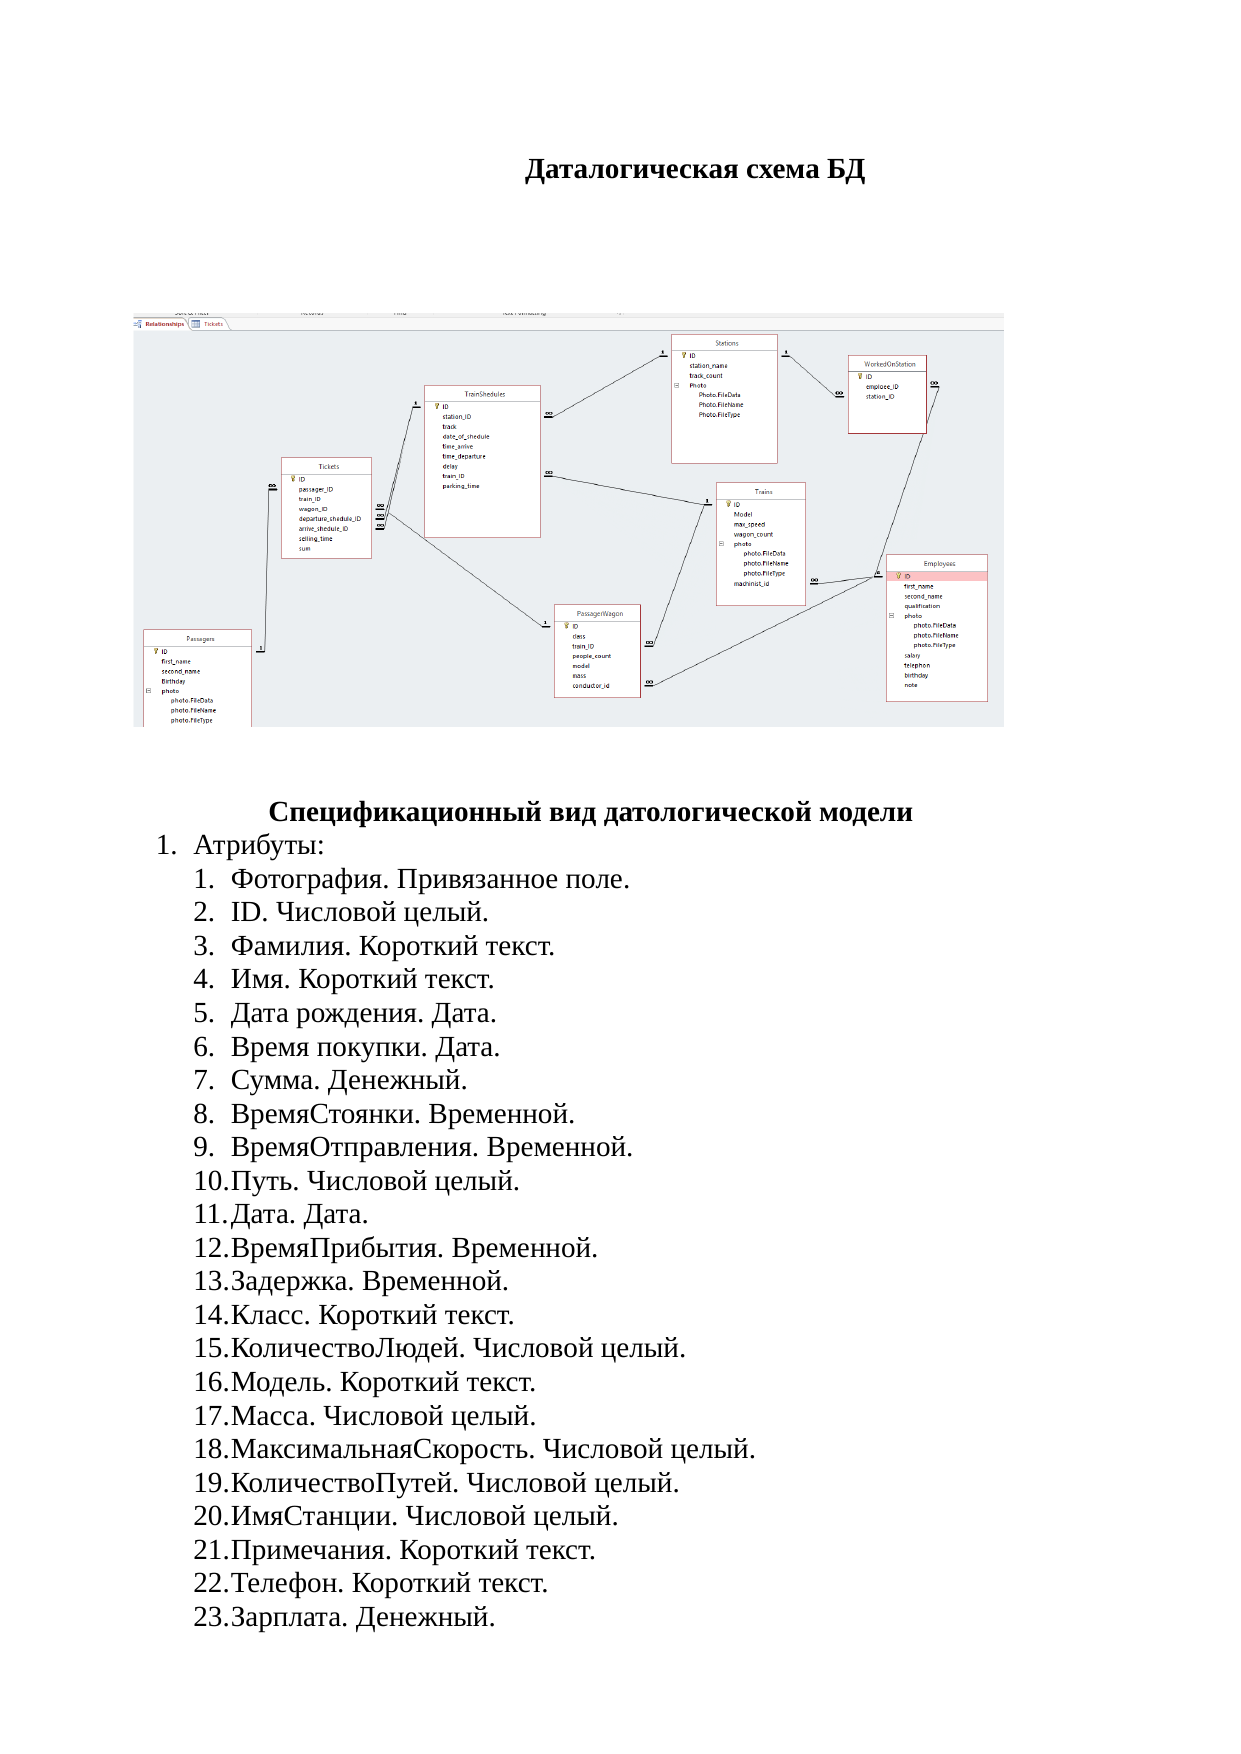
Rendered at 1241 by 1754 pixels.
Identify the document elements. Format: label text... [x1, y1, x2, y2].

list Имя. Короткий текст. [193, 962, 1122, 995]
list ВремяПрибытия. Временной. [193, 1230, 1122, 1263]
list Фотография. Привязанное поле. [193, 861, 1122, 894]
list Путь. Числовой целый. [193, 1163, 1122, 1196]
list Атрибуты: [156, 827, 1122, 861]
list Дата рождения. Дата. [193, 995, 1122, 1029]
list ИмяСтанции. Числовой целый. [193, 1498, 1122, 1532]
list КоличествоЛюдей. Числовой целый. [193, 1331, 1122, 1364]
list Время покупки. Дата. [193, 1029, 1122, 1062]
list ID. Числовой целый. [193, 894, 1122, 928]
list Задержка. Временной. [193, 1263, 1122, 1297]
list Масса. Числовой целый. [193, 1398, 1122, 1431]
list ВремяОтправления. Временной. [193, 1129, 1122, 1163]
list Фамилия. Короткий текст. [193, 928, 1122, 962]
list Класс. Короткий текст. [193, 1297, 1122, 1331]
list Модель. Короткий текст. [193, 1364, 1122, 1398]
list Сумма. Денежный. [193, 1062, 1122, 1096]
list Зарплата. Денежный. [193, 1599, 1122, 1632]
text Спецификационный вид датологической модели [118, 794, 1122, 827]
list ВремяСтоянки. Временной. [193, 1096, 1122, 1129]
list Дата. Дата. [193, 1196, 1122, 1230]
text Даталогическая схема БД [118, 152, 1122, 185]
list МаксимальнаяСкорость. Числовой целый. [193, 1431, 1122, 1465]
list Телефон. Короткий текст. [193, 1565, 1122, 1599]
list Примечания. Короткий текст. [193, 1532, 1122, 1565]
list КоличествоПутей. Числовой целый. [193, 1465, 1122, 1498]
picture [118, 185, 1123, 727]
